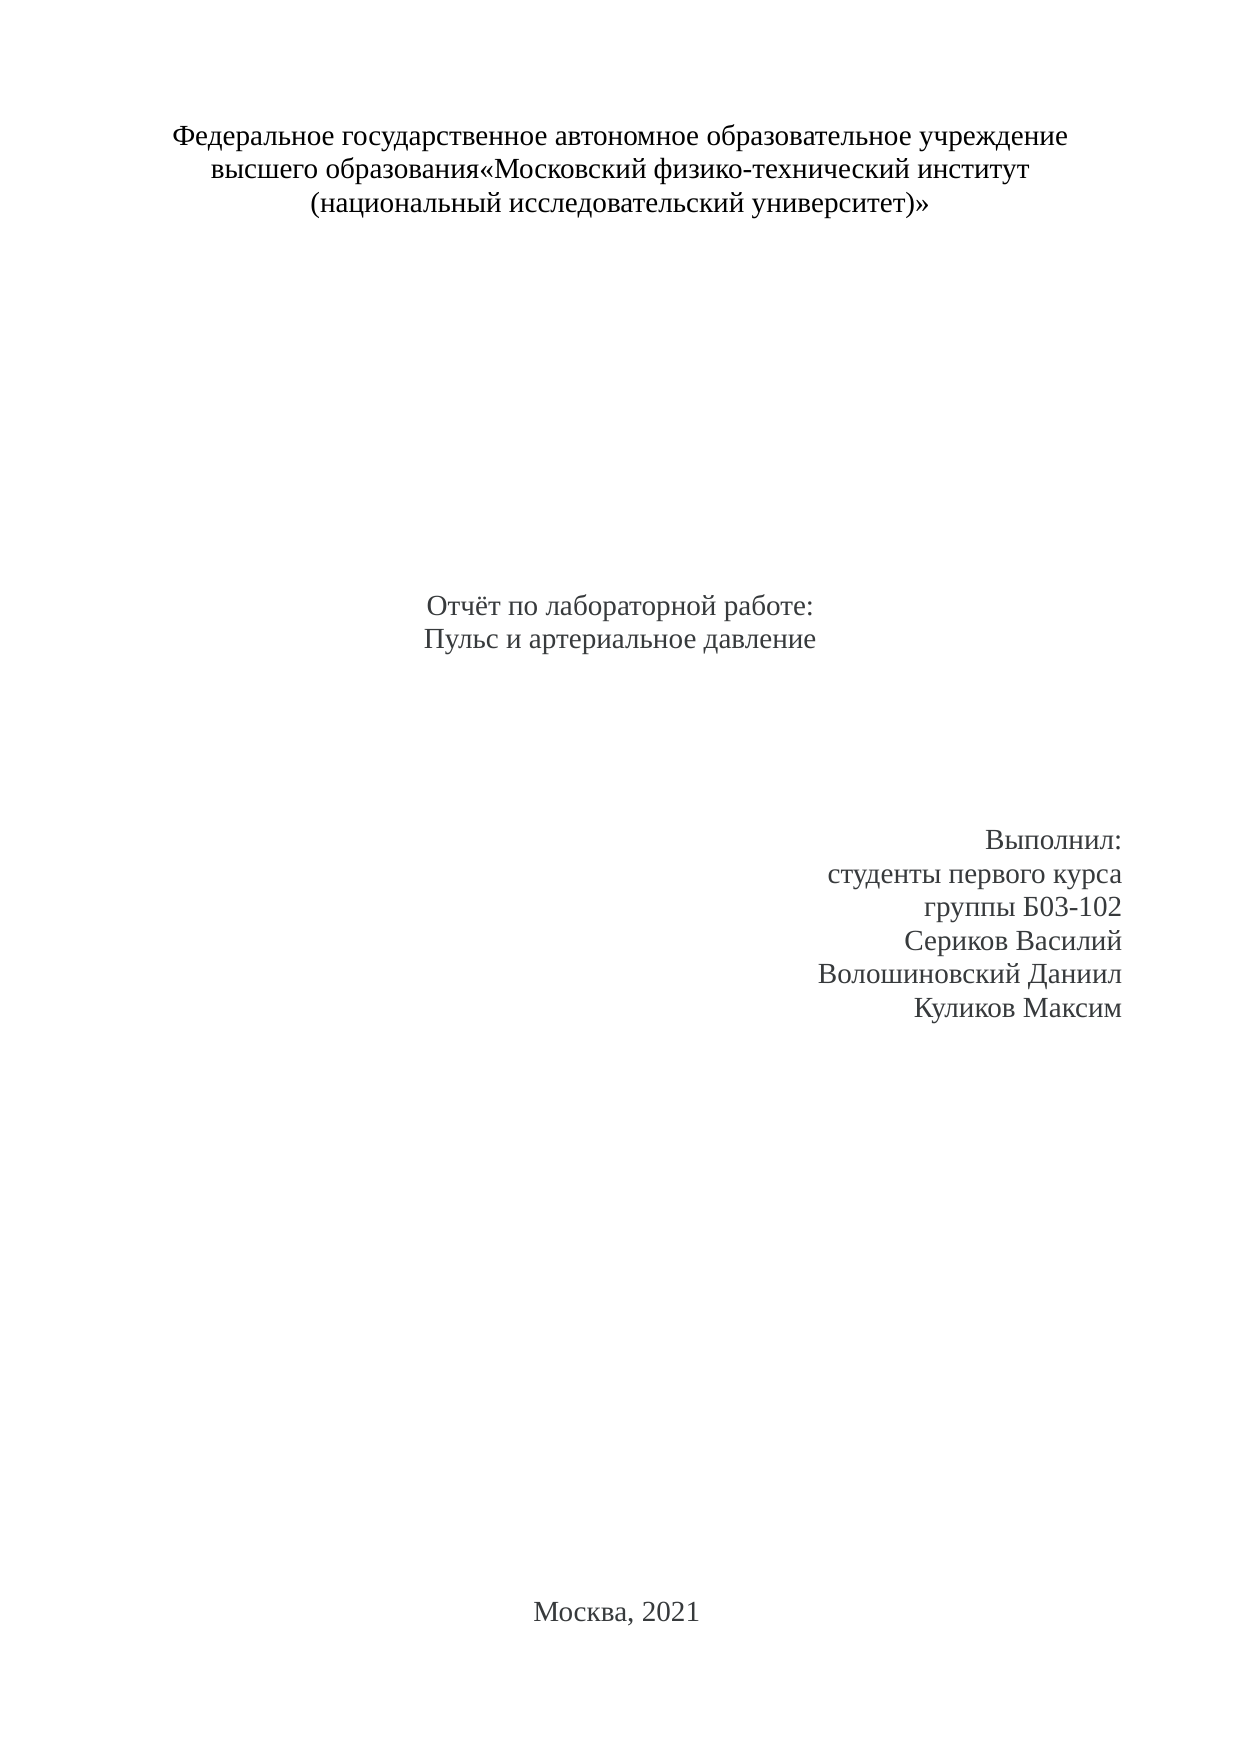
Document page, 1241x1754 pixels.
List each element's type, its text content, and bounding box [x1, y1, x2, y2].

text Волошиновский Даниил [118, 957, 1122, 990]
text Сериков Василий [118, 923, 1122, 957]
text Выполнил: [118, 822, 1122, 856]
text Куликов Максим [118, 990, 1122, 1024]
text Федеральное государственное автономное образовательное учреждение высшего образования«Московский физико-технический институт (национальный исследовательский университет)» [118, 118, 1122, 219]
text Москва, 2021 [118, 1594, 1122, 1627]
text Отчёт по лабораторной работе: [118, 588, 1122, 621]
text студенты первого курса [118, 856, 1122, 889]
text Пульс и артериальное давление [118, 621, 1122, 655]
text группы Б03-102 [118, 889, 1122, 923]
